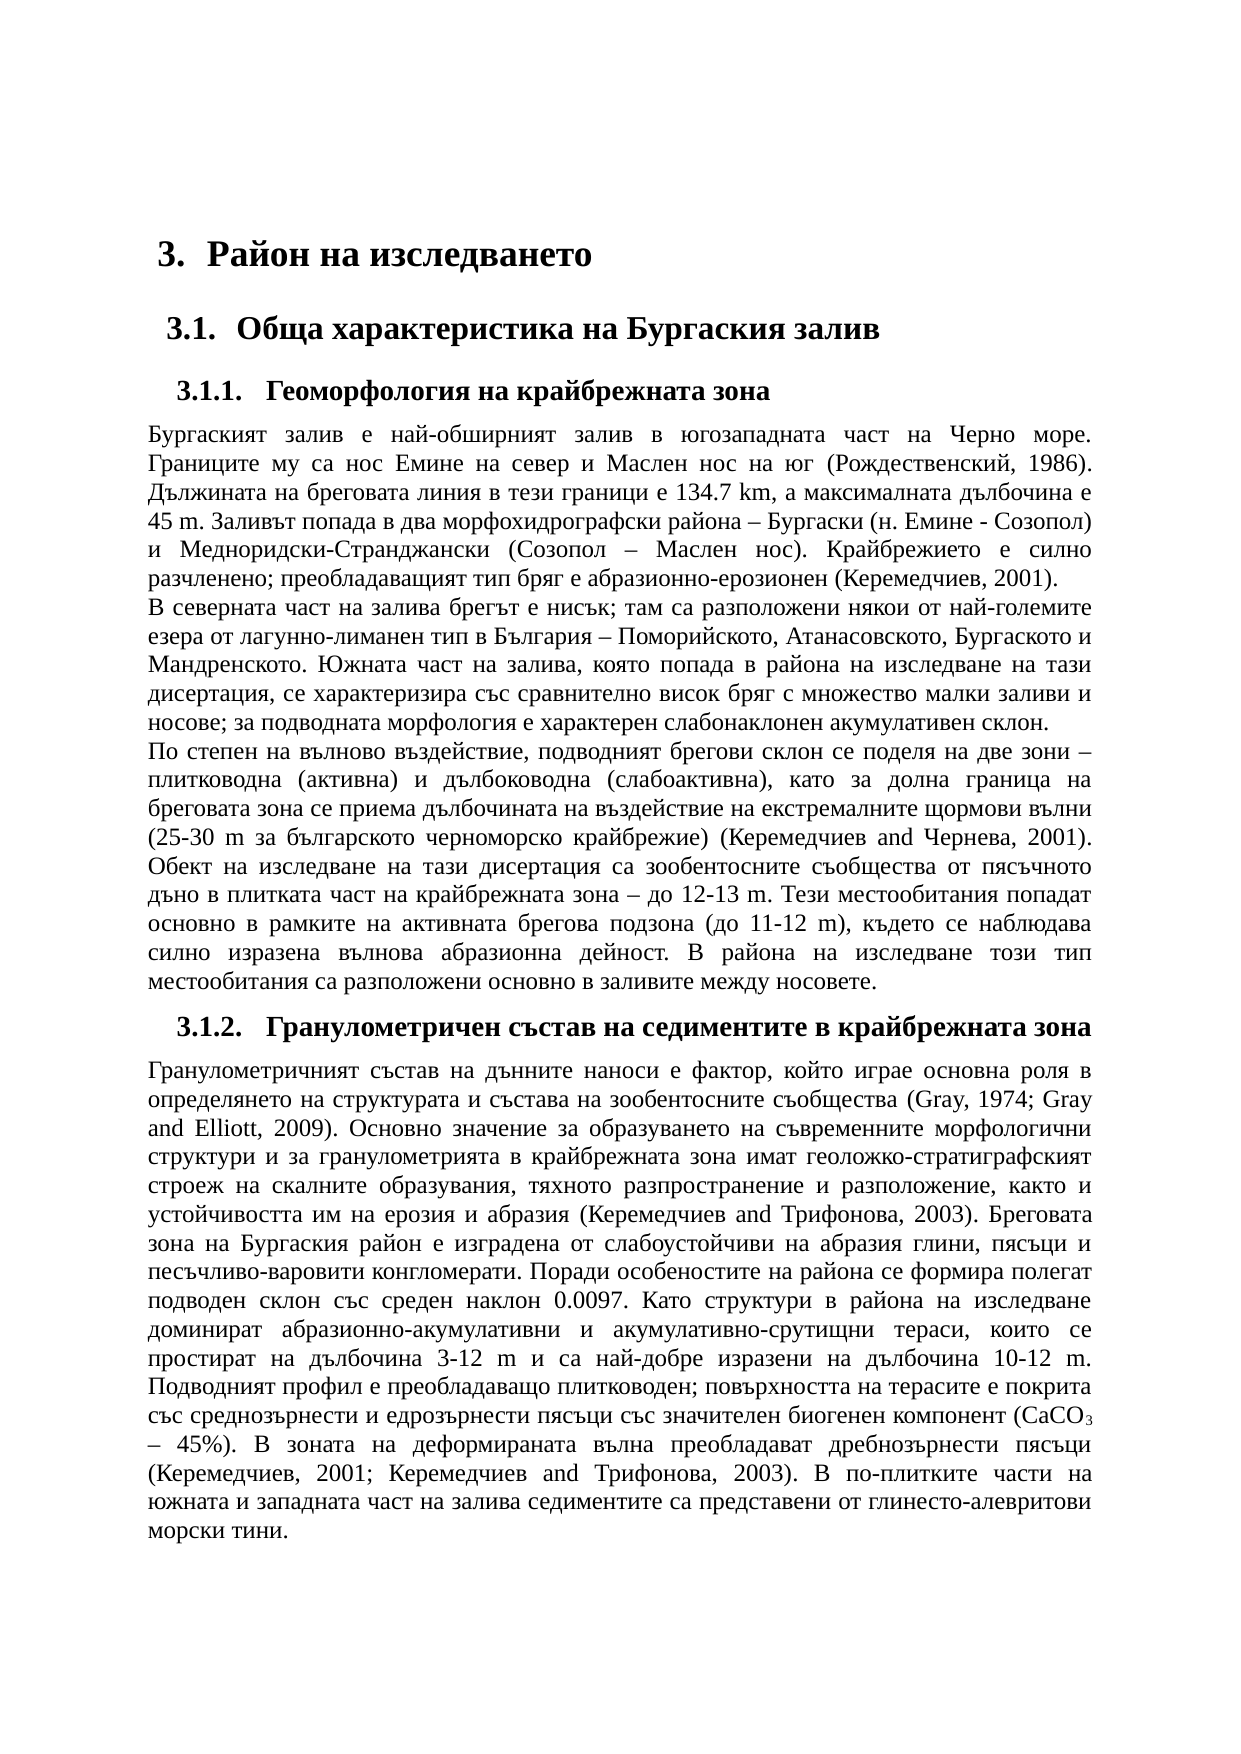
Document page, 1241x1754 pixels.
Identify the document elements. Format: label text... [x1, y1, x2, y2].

text В северната част на залива брегът е нисък; там са разположени някои от най-големите езера от лагунно-лиманен тип в България – Поморийското, Атанасовското, Бургаското и Мандренското. Южната част на залива, която попада в района на изследване на тази дисертация, се характеризира със сравнително висок бряг с множество малки заливи и носове; за подводната морфология е характерен слабонаклонен акумулативен склон. [148, 592, 1093, 736]
subtitle Район на изследването [185, 232, 1093, 275]
text Бургаският залив е най-обширният залив в югозападната част на Черно море. Границите му са нос Емине на север и Маслен нос на юг (Рождественский, 1986). Дължината на бреговата линия в тези граници е 134.7 km, а максималната дълбочина е 45 m. Заливът попада в два морфохидрографски района – Бургаски (н. Емине - Созопол) и Медноридски-Странджански (Созопол – Маслен нос). Крайбрежието е силно разчленено; преобладаващият тип бряг е абразионно-ерозионен (Керемедчиев, 2001). [148, 419, 1093, 592]
text Гранулометричният състав на дънните наноси е фактор, който играе основна роля в определянето на структурата и състава на зообентосните съобщества (Gray, 1974; Gray and Elliott, 2009). Основно значение за образуването на съвременните морфологични структури и за гранулометрията в крайбрежната зона имат геоложко-стратиграфският строеж на скалните образувания, тяхното разпространение и разположение, както и устойчивостта им на ерозия и абразия (Керемедчиев and Трифонова, 2003). Бреговата зона на Бургаския район е изградена от слабоустойчиви на абразия глини, пясъци и песъчливо-варовити конгломерати. Поради особеностите на района се формира полегат подводен склон със среден наклон 0.0097. Като структури в района на изследване доминират абразионно-акумулативни и акумулативно-срутищни тераси, които се простират на дълбочина 3-12 m и са най-добре изразени на дълбочина 10-12 m. Подводният профил е преобладаващо плитководен; повърхността на терасите е покрита със среднозърнести и едрозърнести пясъци със значителен биогенен компонент (CaCO3 – 45%). В зоната на деформираната вълна преобладават дребнозърнести пясъци (Керемедчиев, 2001; Керемедчиев and Трифонова, 2003). В по-плитките части на южната и западната част на залива седиментите са представени от глинесто-алевритови морски тини. [148, 1055, 1093, 1544]
subtitle Гранулометричен състав на седиментите в крайбрежната зона [242, 1009, 1093, 1043]
text По степен на вълново въздействие, подводният брегови склон се поделя на две зони – плитководна (активна) и дълбоководна (слабоактивна), като за долна граница на бреговата зона се приема дълбочината на въздействие на екстремалните щормови вълни (25-30 m за българското черноморско крайбрежие) (Керемедчиев and Чернева, 2001). Обект на изследване на тази дисертация са зообентосните съобщества от пясъчното дъно в плитката част на крайбрежната зона – до 12-13 m. Тези местообитания попадат основно в рамките на активната брегова подзона (до 11-12 m), където се наблюдава силно изразена вълнова абразионна дейност. В района на изследване този тип местообитания са разположени основно в заливите между носовете. [148, 736, 1093, 994]
subtitle Геоморфология на крайбрежната зона [242, 373, 1093, 407]
subtitle Обща характеристика на Бургаския залив [224, 308, 1093, 346]
